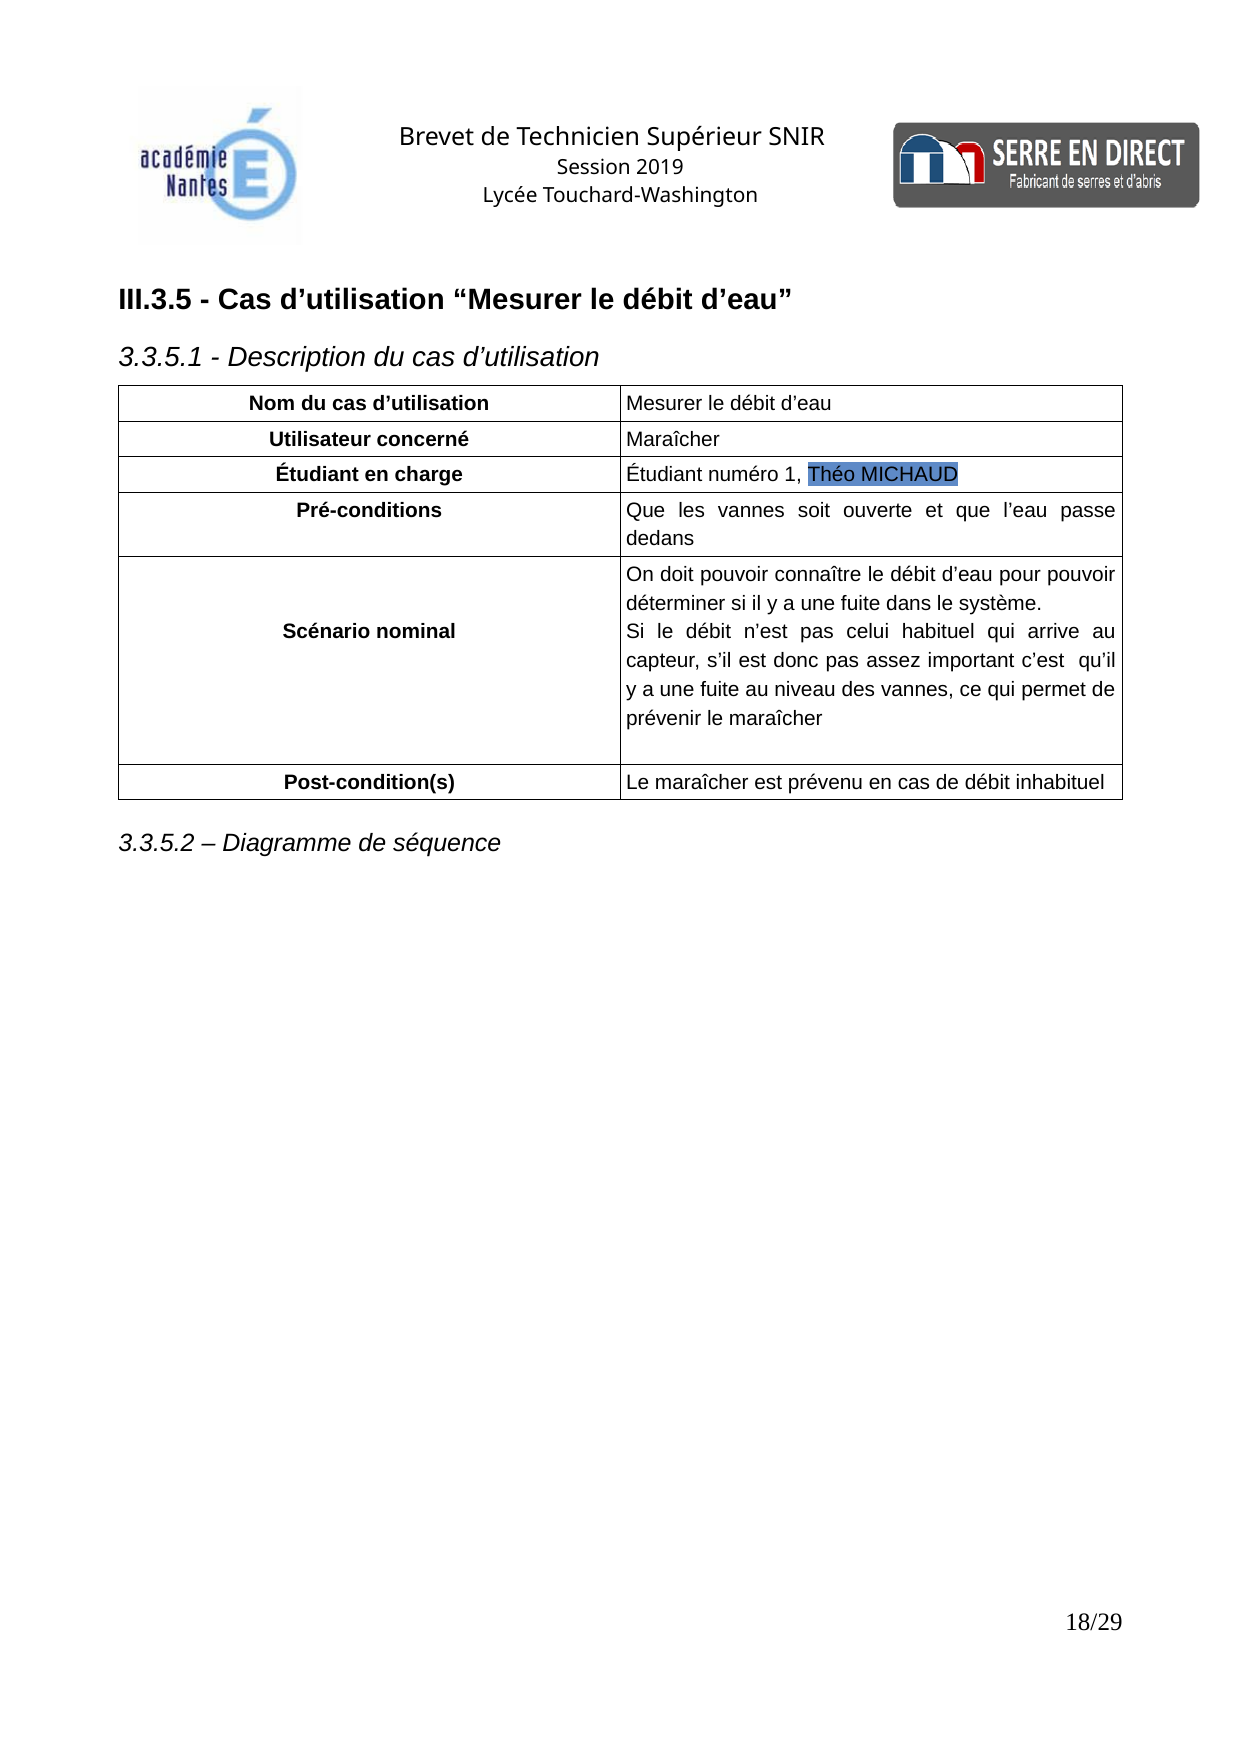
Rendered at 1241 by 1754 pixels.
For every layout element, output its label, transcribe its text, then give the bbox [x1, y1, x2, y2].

table_cell On doit pouvoir connaître le débit d’eau pour pouvoir déterminer si il y a une fuite dans le système. Si le débit n’est pas celui habituel qui arrive au capteur, s’il est donc pas assez important c’est qu’il y a une fuite au niveau des vannes, ce qui permet de prévenir le maraîcher [621, 557, 1122, 764]
subtitle III.3.5 - Cas d’utilisation “Mesurer le débit d’eau” [118, 282, 1122, 316]
picture [113, 86, 322, 248]
table_cell Pré-conditions [119, 493, 620, 556]
table_cell Le maraîcher est prévenu en cas de débit inhabituel [621, 765, 1122, 799]
table_cell Que les vannes soit ouverte et que l’eau passe dedans [621, 493, 1122, 556]
table_cell Maraîcher [621, 422, 1122, 456]
table_cell Scénario nominal [119, 557, 620, 764]
table_cell Étudiant en charge [119, 457, 620, 492]
table_cell Utilisateur concerné [119, 422, 620, 456]
subtitle 3.3.5.2 – Diagramme de séquence [118, 828, 1122, 857]
table_header Mesurer le débit d’eau [621, 386, 1122, 421]
picture [888, 120, 1203, 212]
subtitle 3.3.5.1 - Description du cas d’utilisation [118, 341, 1122, 372]
table_header Nom du cas d’utilisation [119, 386, 620, 421]
table_cell Post-condition(s) [119, 765, 620, 799]
table_cell Étudiant numéro 1, Théo MICHAUD [621, 457, 1122, 492]
